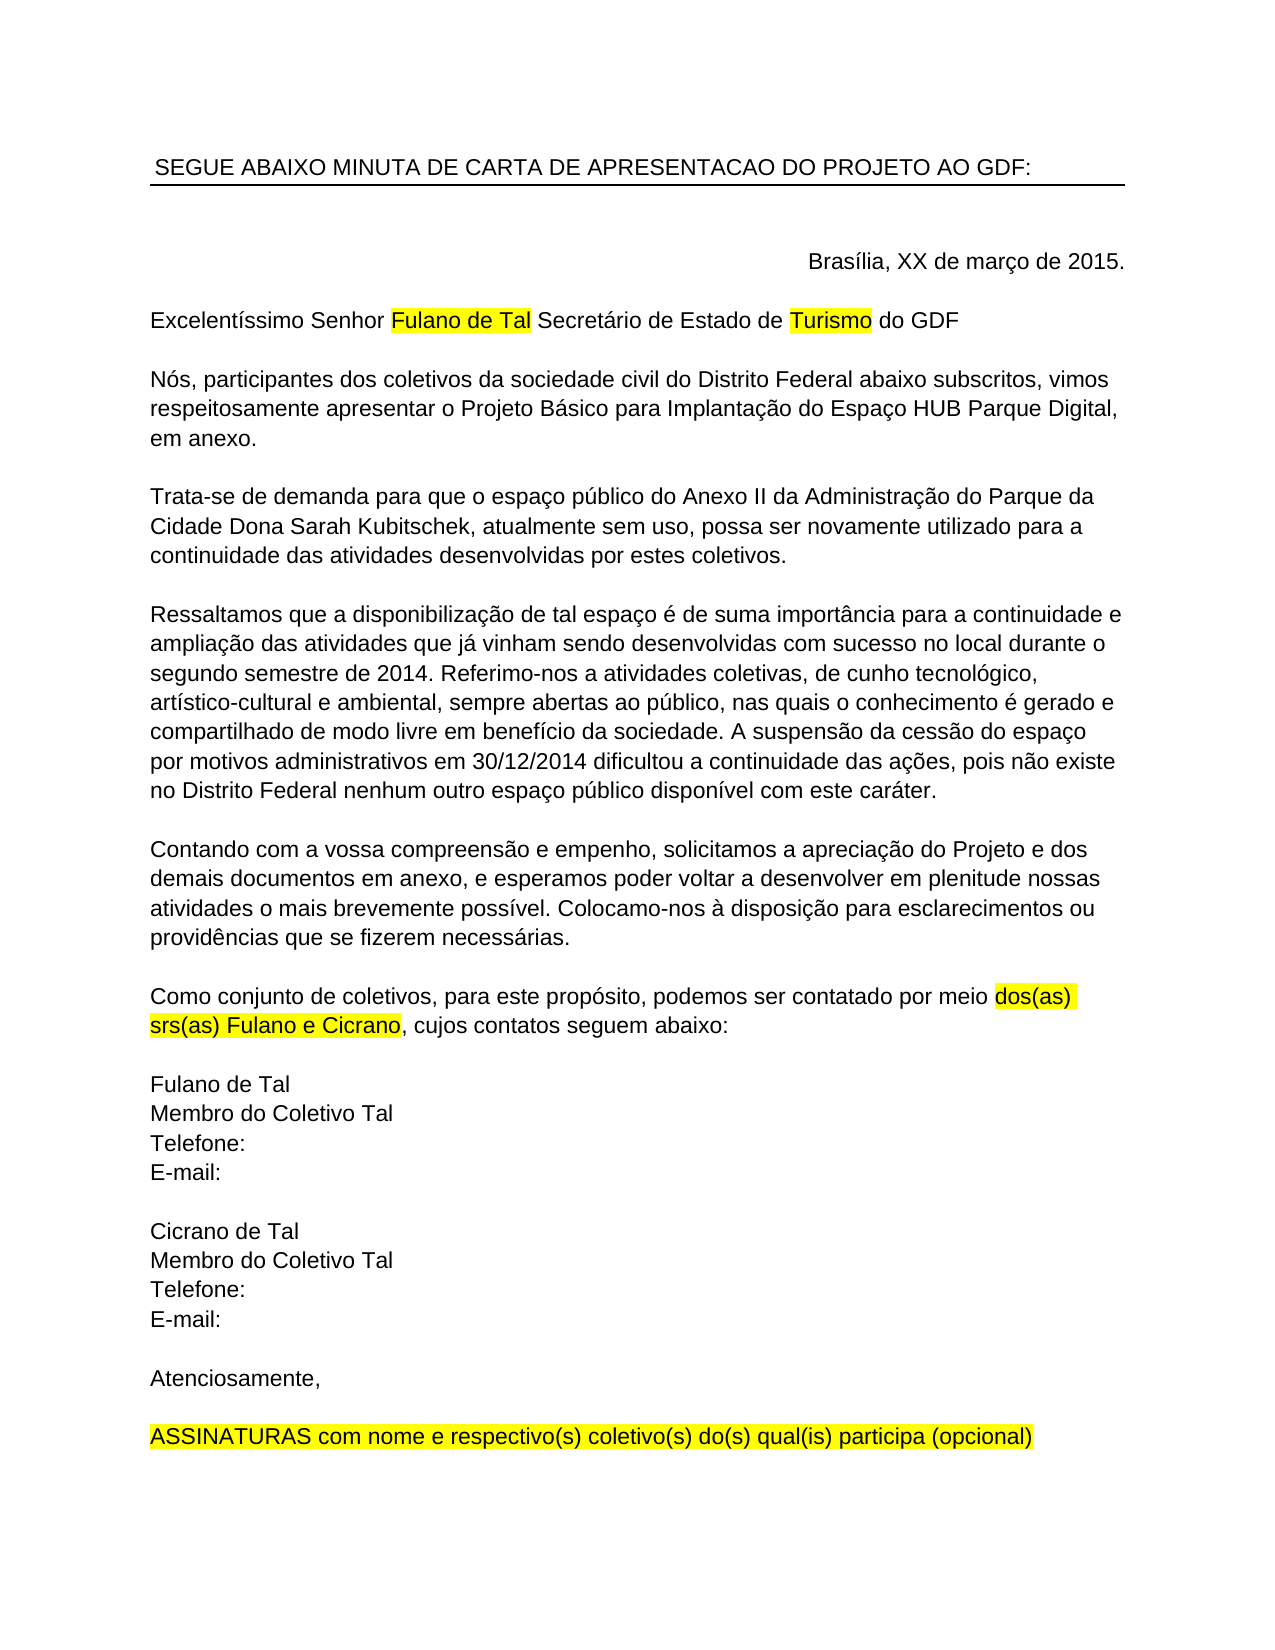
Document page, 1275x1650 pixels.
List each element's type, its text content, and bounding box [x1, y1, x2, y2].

text Membro do Coletivo Tal [150, 1101, 1125, 1126]
text E-mail: [150, 1306, 1125, 1332]
text Telefone: [150, 1277, 1125, 1303]
text Atenciosamente, [150, 1365, 1125, 1391]
text Brasília, XX de março de 2015. [150, 249, 1125, 274]
text E-mail: [150, 1159, 1125, 1185]
text Cicrano de Tal [150, 1218, 1125, 1244]
text SEGUE ABAIXO MINUTA DE CARTA DE APRESENTACAO DO PROJETO AO GDF: [150, 150, 1125, 184]
text Telefone: [150, 1130, 1125, 1156]
text Ressaltamos que a disponibilização de tal espaço é de suma importância para a continuidade e ampliação das atividades que já vinham sendo desenvolvidas com sucesso no local durante o segundo semestre de 2014. Referimo-nos a atividades coletivas, de cunho tecnológico, artístico-cultural e ambiental, sempre abertas ao público, nas quais o conhecimento é gerado e compartilhado de modo livre em benefício da sociedade. A suspensão da cessão do espaço por motivos administrativos em 30/12/2014 dificultou a continuidade das ações, pois não existe no Distrito Federal nenhum outro espaço público disponível com este caráter. [150, 601, 1125, 803]
text Contando com a vossa compreensão e empenho, solicitamos a apreciação do Projeto e dos demais documentos em anexo, e esperamos poder voltar a desenvolver em plenitude nossas atividades o mais brevemente possível. Colocamo-nos à disposição para esclarecimentos ou providências que se fizerem necessárias. [150, 836, 1125, 950]
text Trata-se de demanda para que o espaço público do Anexo II da Administração do Parque da Cidade Dona Sarah Kubitschek, atualmente sem uso, possa ser novamente utilizado para a continuidade das atividades desenvolvidas por estes coletivos. [150, 484, 1125, 568]
text Fulano de Tal [150, 1071, 1125, 1097]
text Nós, participantes dos coletivos da sociedade civil do Distrito Federal abaixo subscritos, vimos respeitosamente apresentar o Projeto Básico para Implantação do Espaço HUB Parque Digital, em anexo. [150, 366, 1125, 451]
text Excelentíssimo Senhor Fulano de Tal Secretário de Estado de Turismo do GDF [150, 308, 1125, 333]
text Como conjunto de coletivos, para este propósito, podemos ser contatado por meio dos(as) srs(as) Fulano e Cicrano, cujos contatos seguem abaixo: [150, 983, 1125, 1038]
text Membro do Coletivo Tal [150, 1248, 1125, 1273]
text ASSINATURAS com nome e respectivo(s) coletivo(s) do(s) qual(is) participa (opcional) [150, 1424, 1125, 1449]
